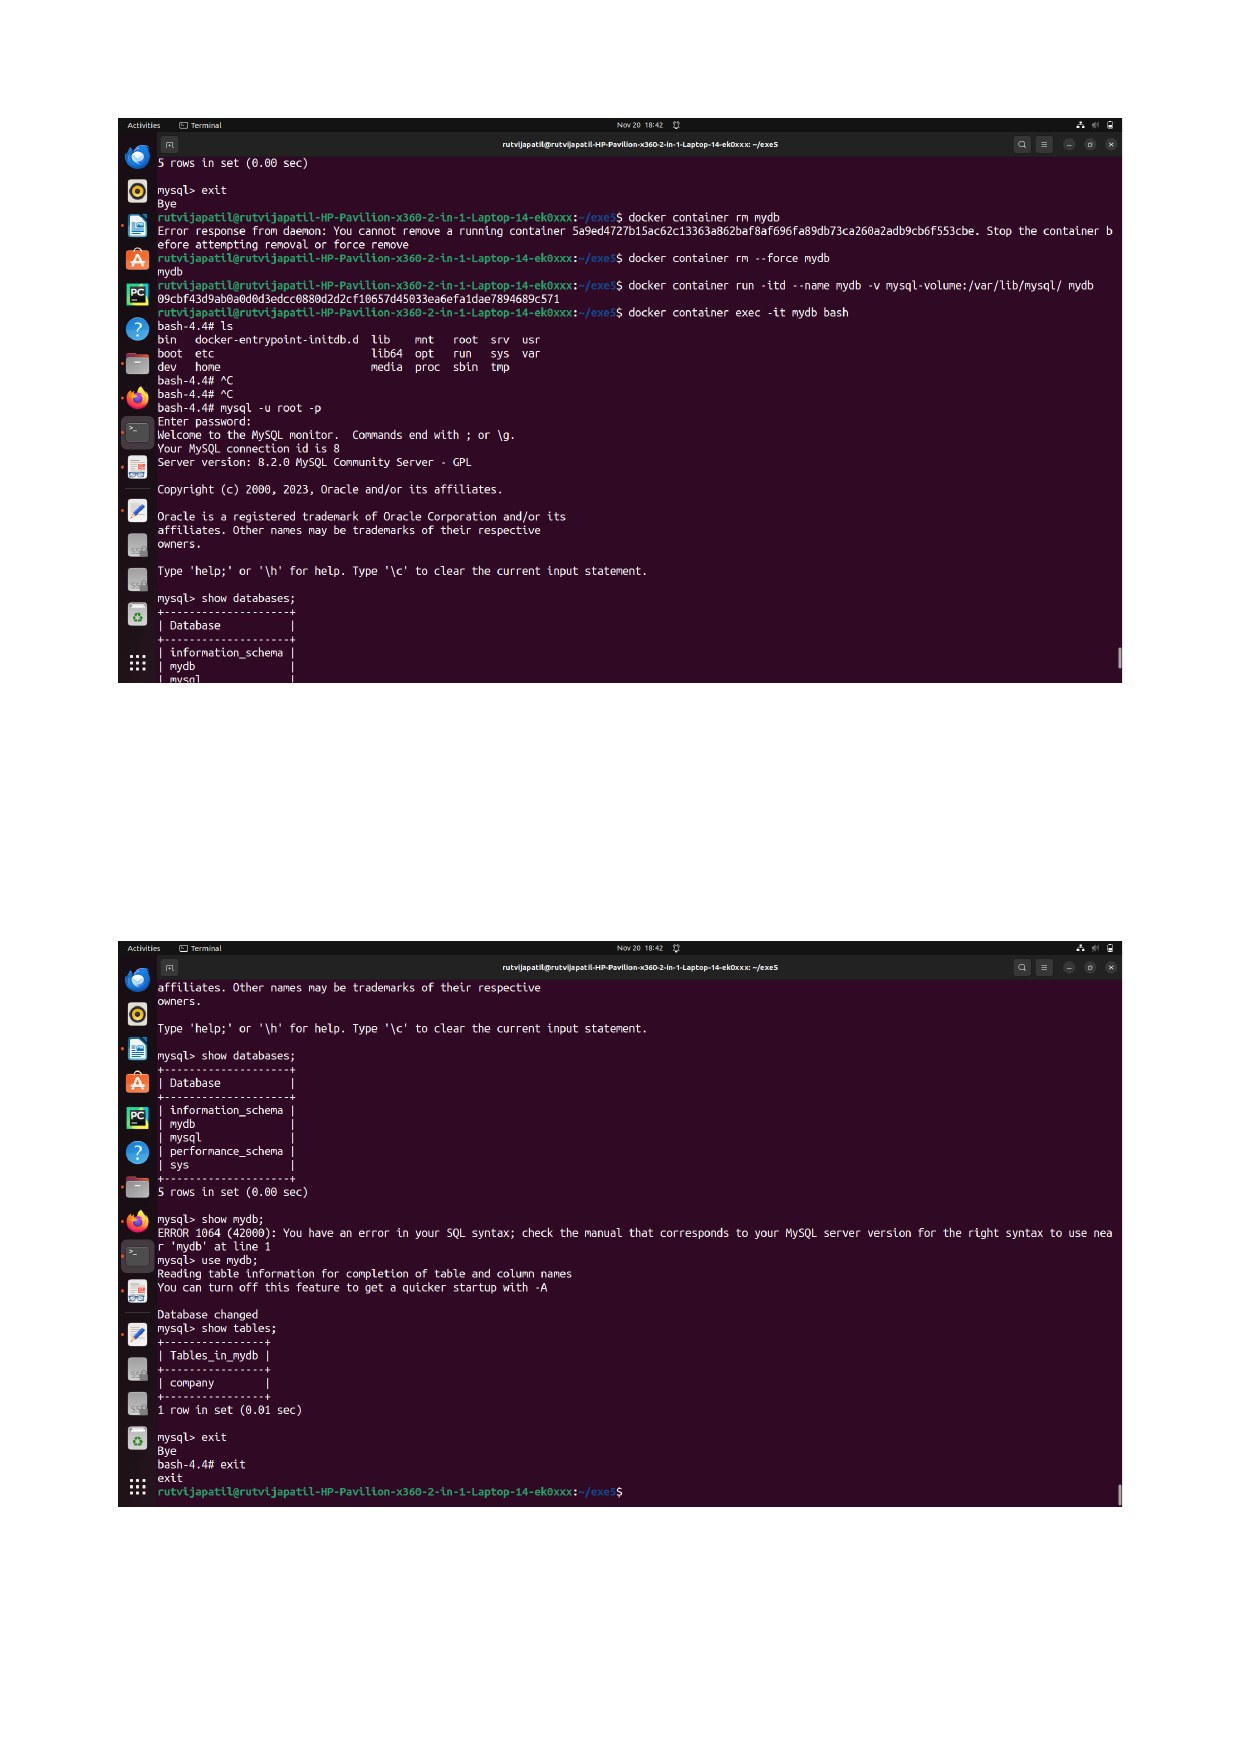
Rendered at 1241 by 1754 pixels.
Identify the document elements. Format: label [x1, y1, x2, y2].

picture [118, 941, 1123, 1507]
picture [118, 118, 1123, 683]
